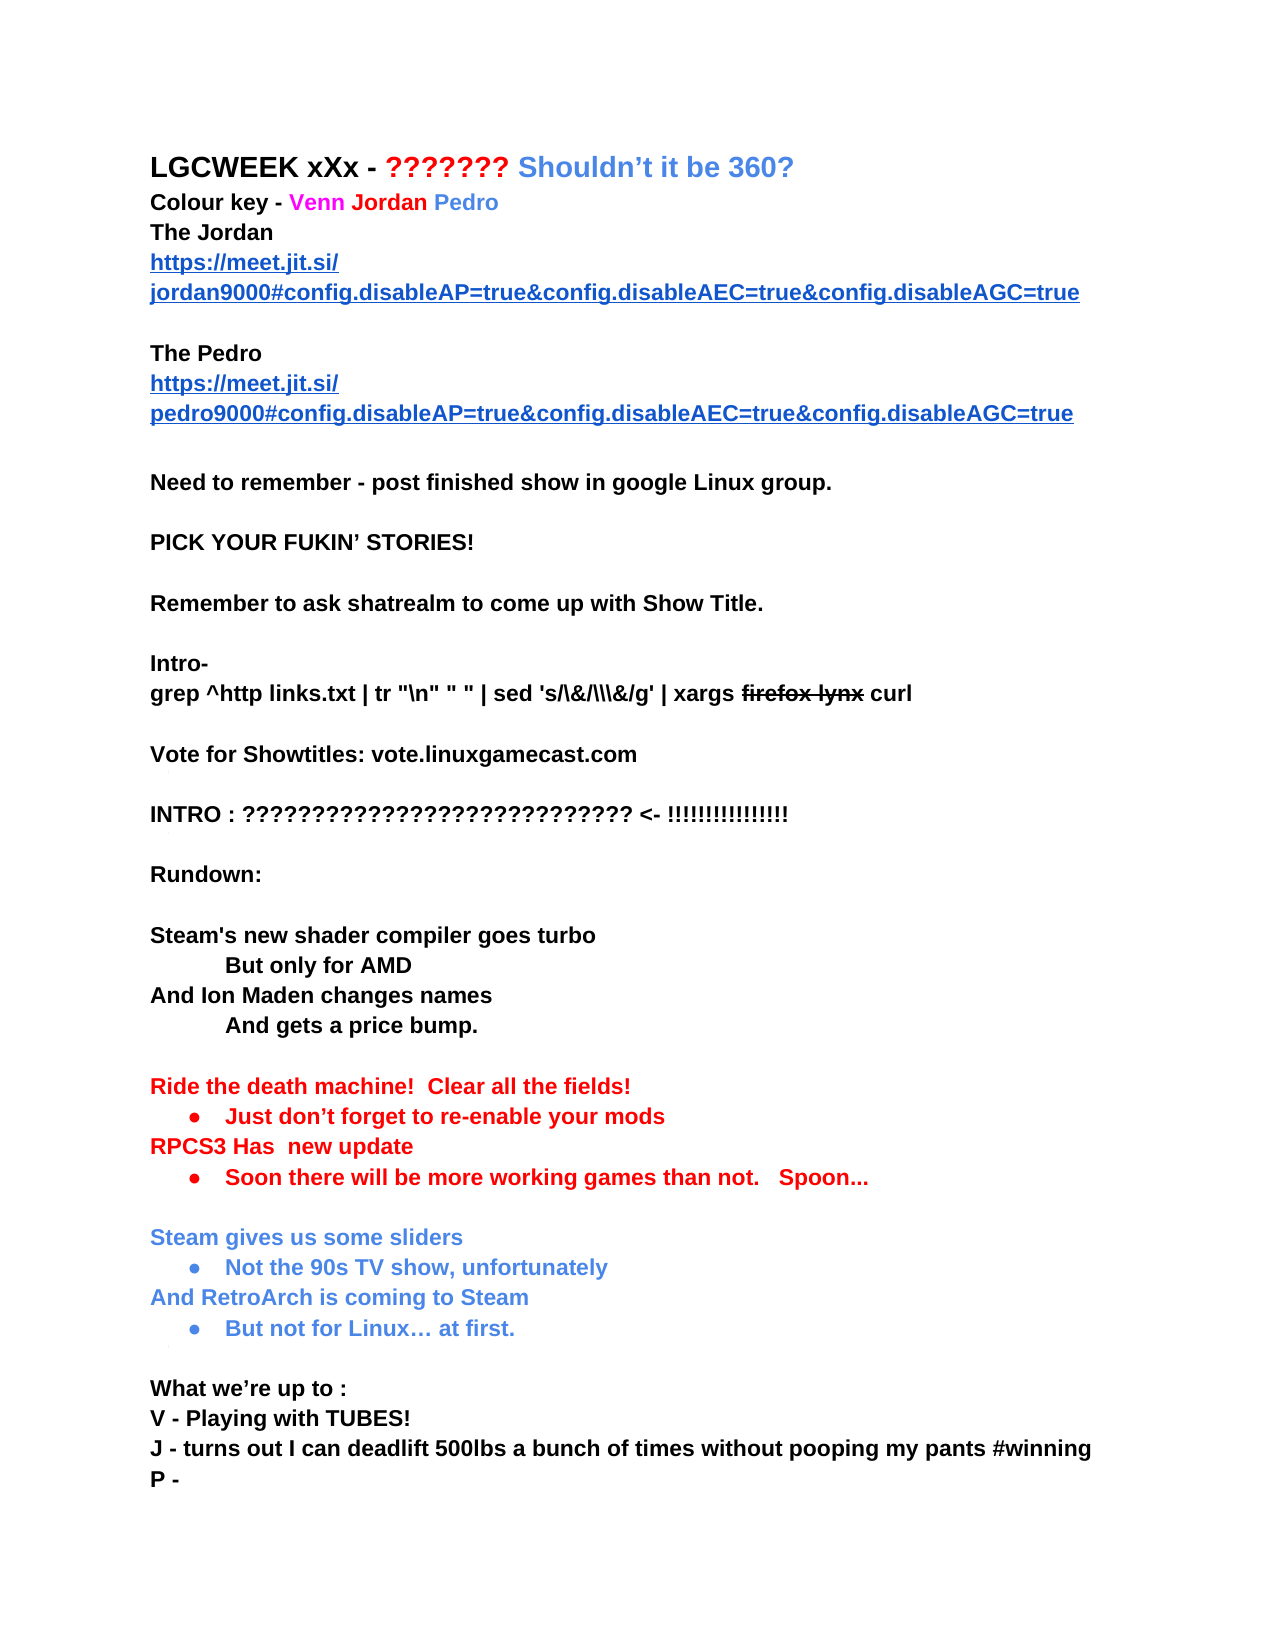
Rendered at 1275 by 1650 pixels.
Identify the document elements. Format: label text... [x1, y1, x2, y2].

text grep ^http links.txt | tr "\n" " " | sed 's/\&/\\\&/g' | xargs firefox lynx curl [150, 680, 1125, 707]
text Remember to ask shatrealm to come up with Show Title. [150, 589, 1125, 616]
text Rundown: [150, 861, 1125, 888]
text Ride the death machine! Clear all the fields! [150, 1073, 1125, 1099]
text The Pedro [150, 339, 1125, 366]
text And Ion Maden changes names And gets a price bump. [150, 982, 1125, 1039]
text Steam's new shader compiler goes turbo But only for AMD [150, 922, 1125, 978]
text LGCWEEK xXx - ??????? Shouldn’t it be 360? [150, 150, 1125, 183]
text What we’re up to : [150, 1375, 1125, 1401]
text The Jordan [150, 219, 1125, 245]
text Vote for Showtitles: vote.linuxgamecast.com [150, 741, 1125, 767]
list But not for Linux… at first. [187, 1314, 1125, 1341]
text INTRO : ???????????????????????????? <- !!!!!!!!!!!!!!!! [150, 801, 1125, 827]
text Intro- [150, 650, 1125, 676]
text https://meet.jit.si/pedro9000#config.disableAP=true&config.disableAEC=true&config.disableAGC=true [150, 370, 1125, 426]
list Soon there will be more working games than not. Spoon... [187, 1163, 1125, 1190]
text Colour key - Venn Jordan Pedro [150, 188, 1125, 215]
text Need to remember - post finished show in google Linux group. [150, 469, 1125, 495]
text P - [150, 1466, 1125, 1492]
text And RetroArch is coming to Steam [150, 1284, 1125, 1311]
text V - Playing with TUBES! [150, 1405, 1125, 1432]
text https://meet.jit.si/jordan9000#config.disableAP=true&config.disableAEC=true&config.disableAGC=true [150, 249, 1125, 306]
text PICK YOUR FUKIN’ STORIES! [150, 529, 1125, 556]
list Just don’t forget to re-enable your mods [187, 1103, 1125, 1129]
text Steam gives us some sliders [150, 1224, 1125, 1250]
text RPCS3 Has new update [150, 1133, 1125, 1160]
text J - turns out I can deadlift 500lbs a bunch of times without pooping my pants #winning [150, 1435, 1125, 1462]
list Not the 90s TV show, unfortunately [187, 1254, 1125, 1281]
